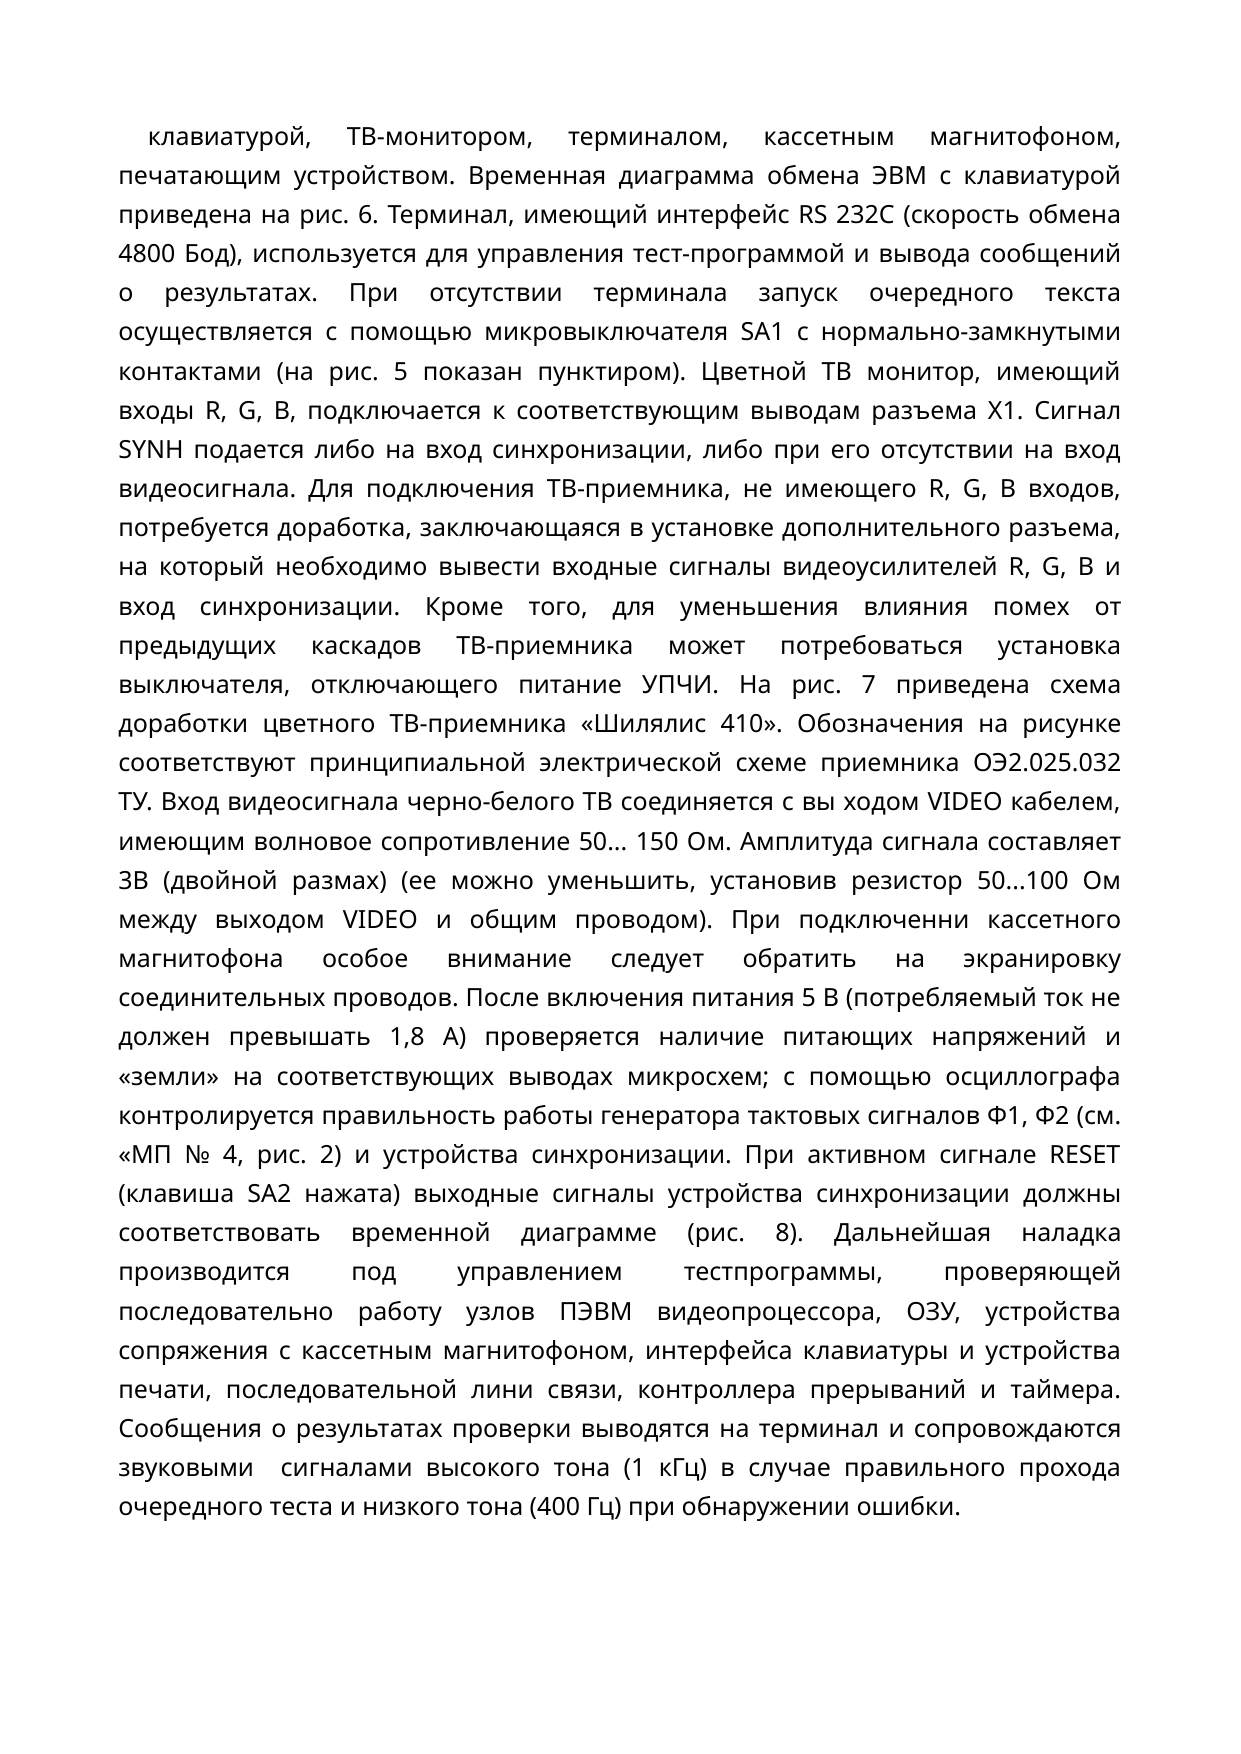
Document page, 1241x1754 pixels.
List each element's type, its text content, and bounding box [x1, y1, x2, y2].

text клавиатурой, ТВ-монитором, терминалом, кассетным магнитофоном, печатающим устройством. Временная диаграмма обмена ЭВМ с клавиатурой приведена на рис. 6. Терминал, имеющий интерфейс RS 232C (скорость обмена 4800 Бод), используется для управления тест-программой и вывода сообщений о результатах. При отсутствии терминала запуск очередного текста осуществляется с помощью микровыключателя SA1 с нормально-замкнутыми контактами (на рис. 5 показан пунктиром). Цветной ТВ монитор, имеющий входы R, G, B, подключается к соответствующим выводам разъема Х1. Сигнал SYNH подается либо на вход синхронизации, либо при его отсутствии на вход видеосигнала. Для подключения ТВ-приемника, не имеющего R, G, В входов, потребуется доработка, заключающаяся в установке дополнительного разъема, на который необходимо вывести входные сигналы видеоусилителей R, G, В и вход синхронизации. Кроме того, для уменьшения влияния помех от предыдущих каскадов ТВ-приемника может потребоваться установка выключателя, отключающего питание УПЧИ. На рис. 7 приведена схема доработки цветного ТВ-приемника «Шилялис 410». Обозначения на рисунке соответствуют принципиальной электрической схеме приемника ОЭ2.025.032 ТУ. Вход видеосигнала черно-белого ТВ соединяется с вы ходом VIDEO кабелем, имеющим волновое сопротивление 50... 150 Ом. Амплитуда сигнала составляет 3В (двойной размах) (ее можно уменьшить, установив резистор 50...100 Ом между выходом VIDEO и общим проводом). При подключенни кассетного магнитофона особое внимание следует обратить на экранировку соединительных проводов. После включения питания 5 В (потребляемый ток не должен превышать 1,8 А) проверяется наличие питающих напряжений и «земли» на соответствующих выводах микросхем; с помощью осциллографа контролируется правильность работы генератора тактовых сигналов Ф1, Ф2 (см. «МП № 4, рис. 2) и устройства синхронизации. При активном сигнале RESET (клавиша SA2 нажата) выходные сигналы устройства синхронизации должны соответствовать временной диаграмме (рис. 8). Дальнейшая наладка производится под управлением тестпрограммы, проверяющей последовательно работу узлов ПЭВМ видеопроцессора, ОЗУ, устройства сопряжения с кассетным магнитофоном, интерфейса клавиатуры и устройства печати, последовательной лини связи, контроллера прерываний и таймера. Сообщения о результатах проверки выводятся на терминал и сопровождаются звуковыми сигналами высокого тона (1 кГц) в случае правильного прохода очередного теста и низкого тона (400 Гц) при обнаружении ошибки. [118, 118, 1122, 1523]
